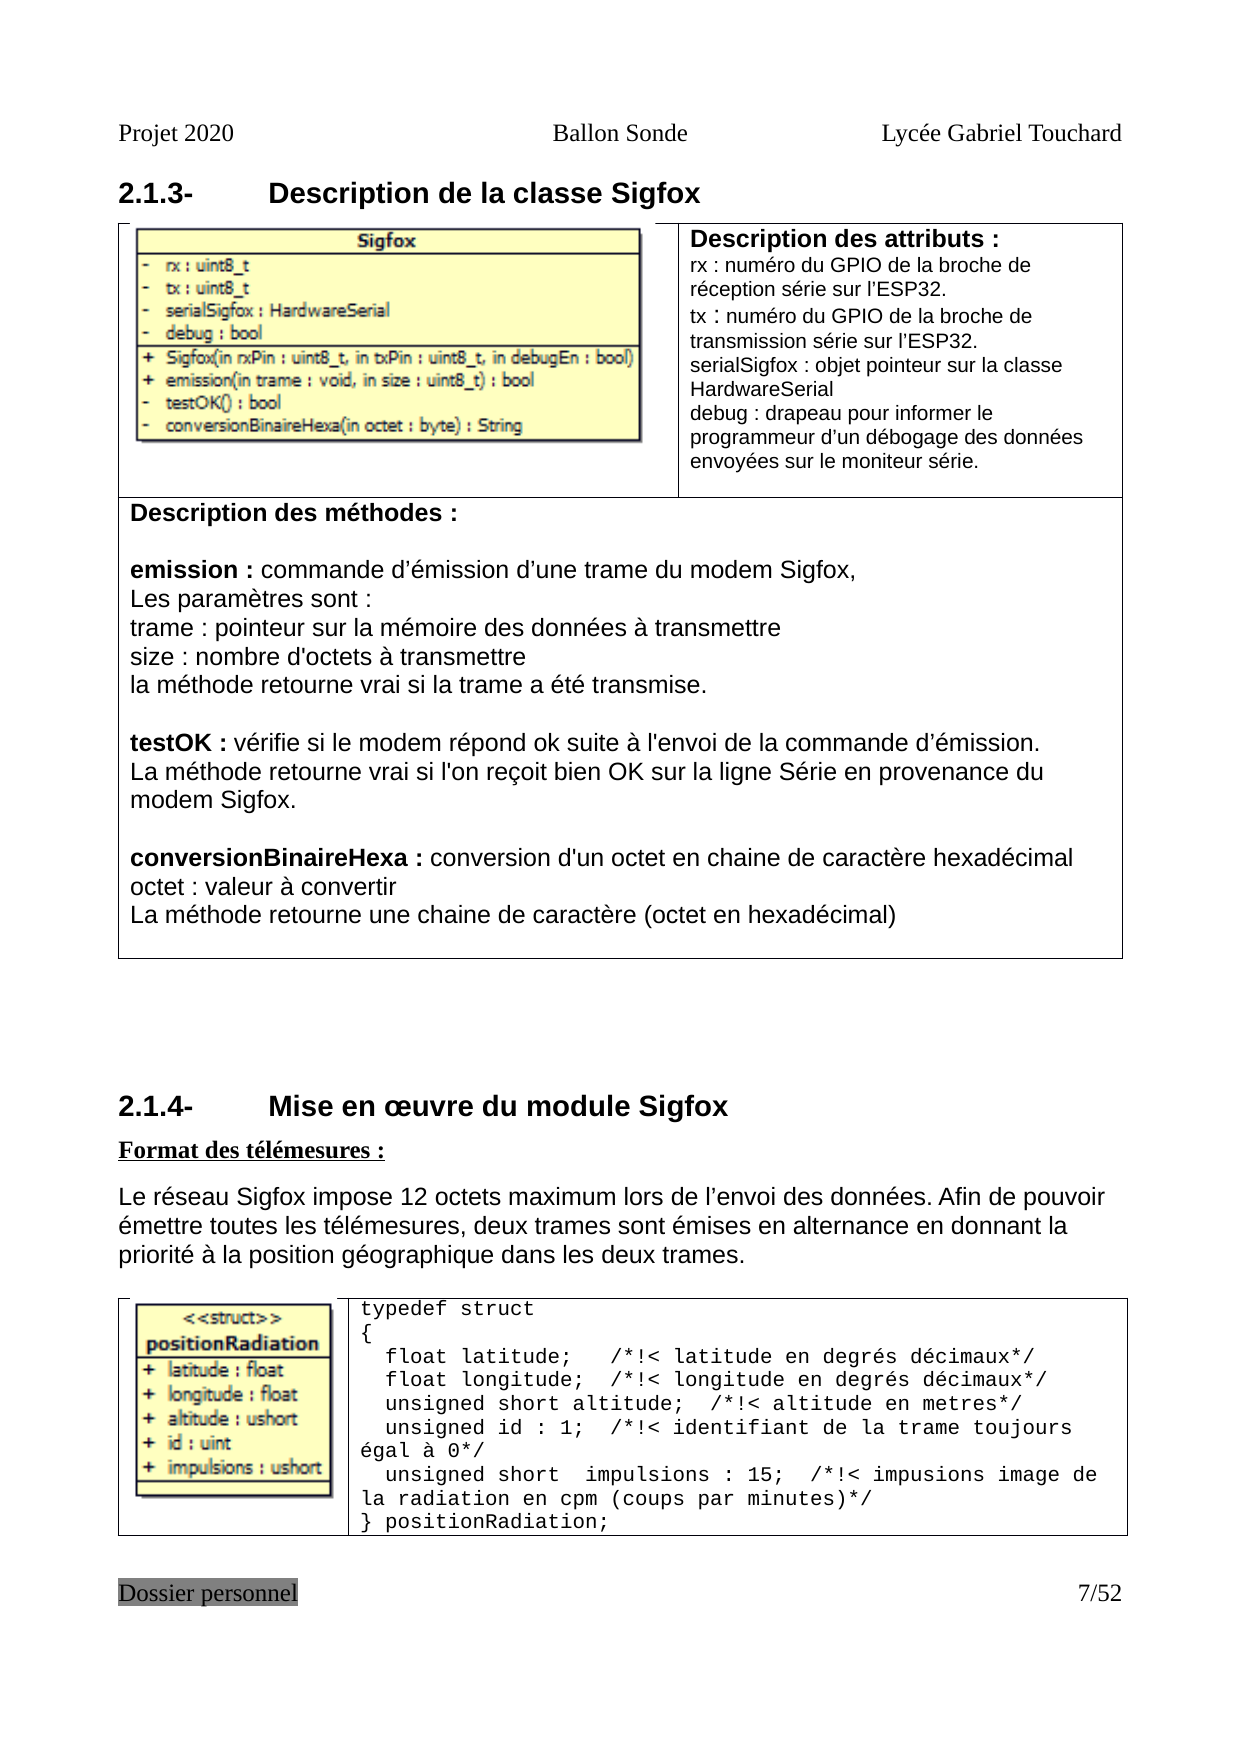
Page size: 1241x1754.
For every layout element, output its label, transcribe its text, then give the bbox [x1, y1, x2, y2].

table_header Description des attributs : rx : numéro du GPIO de la broche de réception série sur l’ESP32. tx : numéro du GPIO de la broche de transmission série sur l’ESP32. serialSigfox : objet pointeur sur la classe HardwareSerial debug : drapeau pour informer le programmeur d’un débogage des données envoyées sur le moniteur série. [679, 224, 1122, 497]
table_header typedef struct { float latitude; /*!< latitude en degrés décimaux*/ float longitude; /*!< longitude en degrés décimaux*/ unsigned short altitude; /*!< altitude en metres*/ unsigned id : 1; /*!< identifiant de la trame toujours égal à 0*/ unsigned short impulsions : 15; /*!< impusions image de la radiation en cpm (coups par minutes)*/ } positionRadiation; [349, 1299, 1127, 1535]
text Format des télémesures : [118, 1135, 1122, 1163]
subtitle Description de la classe Sigfox [118, 176, 1122, 210]
picture [129, 223, 656, 449]
text Le réseau Sigfox impose 12 octets maximum lors de l’envoi des données. Afin de pouvoir émettre toutes les télémesures, deux trames sont émises en alternance en donnant la priorité à la position géographique dans les deux trames. [118, 1182, 1122, 1269]
table_header [119, 224, 678, 497]
table_header [119, 1299, 348, 1535]
table_cell Description des méthodes : emission : commande d’émission d’une trame du modem Sigfox, Les paramètres sont : trame : pointeur sur la mémoire des données à transmettre size : nombre d'octets à transmettre la méthode retourne vrai si la trame a été transmise. testOK : vérifie si le modem répond ok suite à l'envoi de la commande d’émission. La méthode retourne vrai si l'on reçoit bien OK sur la ligne Série en provenance du modem Sigfox. conversionBinaireHexa : conversion d'un octet en chaine de caractère hexadécimal octet : valeur à convertir La méthode retourne une chaine de caractère (octet en hexadécimal) [119, 498, 1122, 958]
subtitle Mise en œuvre du module Sigfox [118, 1088, 1122, 1122]
